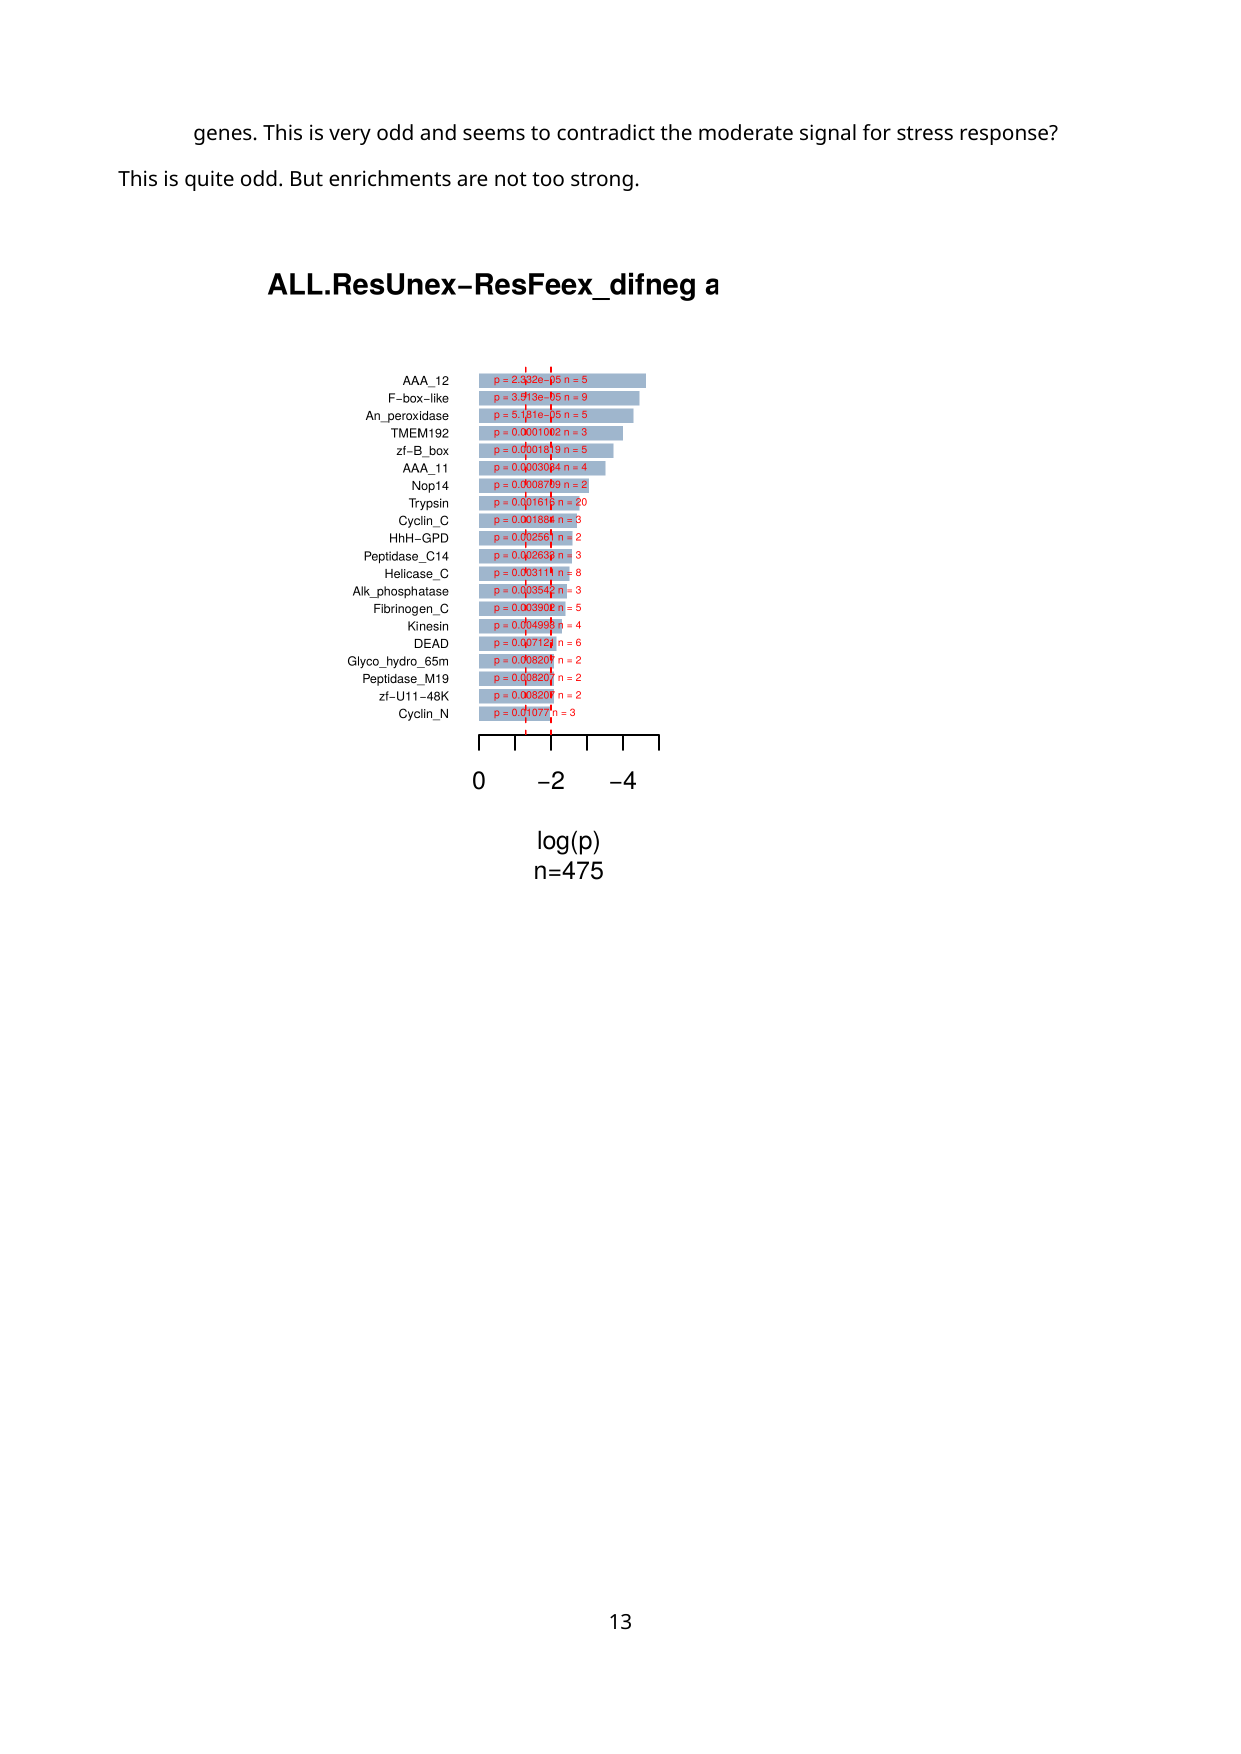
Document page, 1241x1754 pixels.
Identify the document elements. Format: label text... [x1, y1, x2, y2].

picture [118, 209, 719, 885]
text This is quite odd. But enrichments are not too strong. [118, 164, 1122, 192]
list genes. This is very odd and seems to contradict the moderate signal for stress response? [156, 118, 1122, 147]
